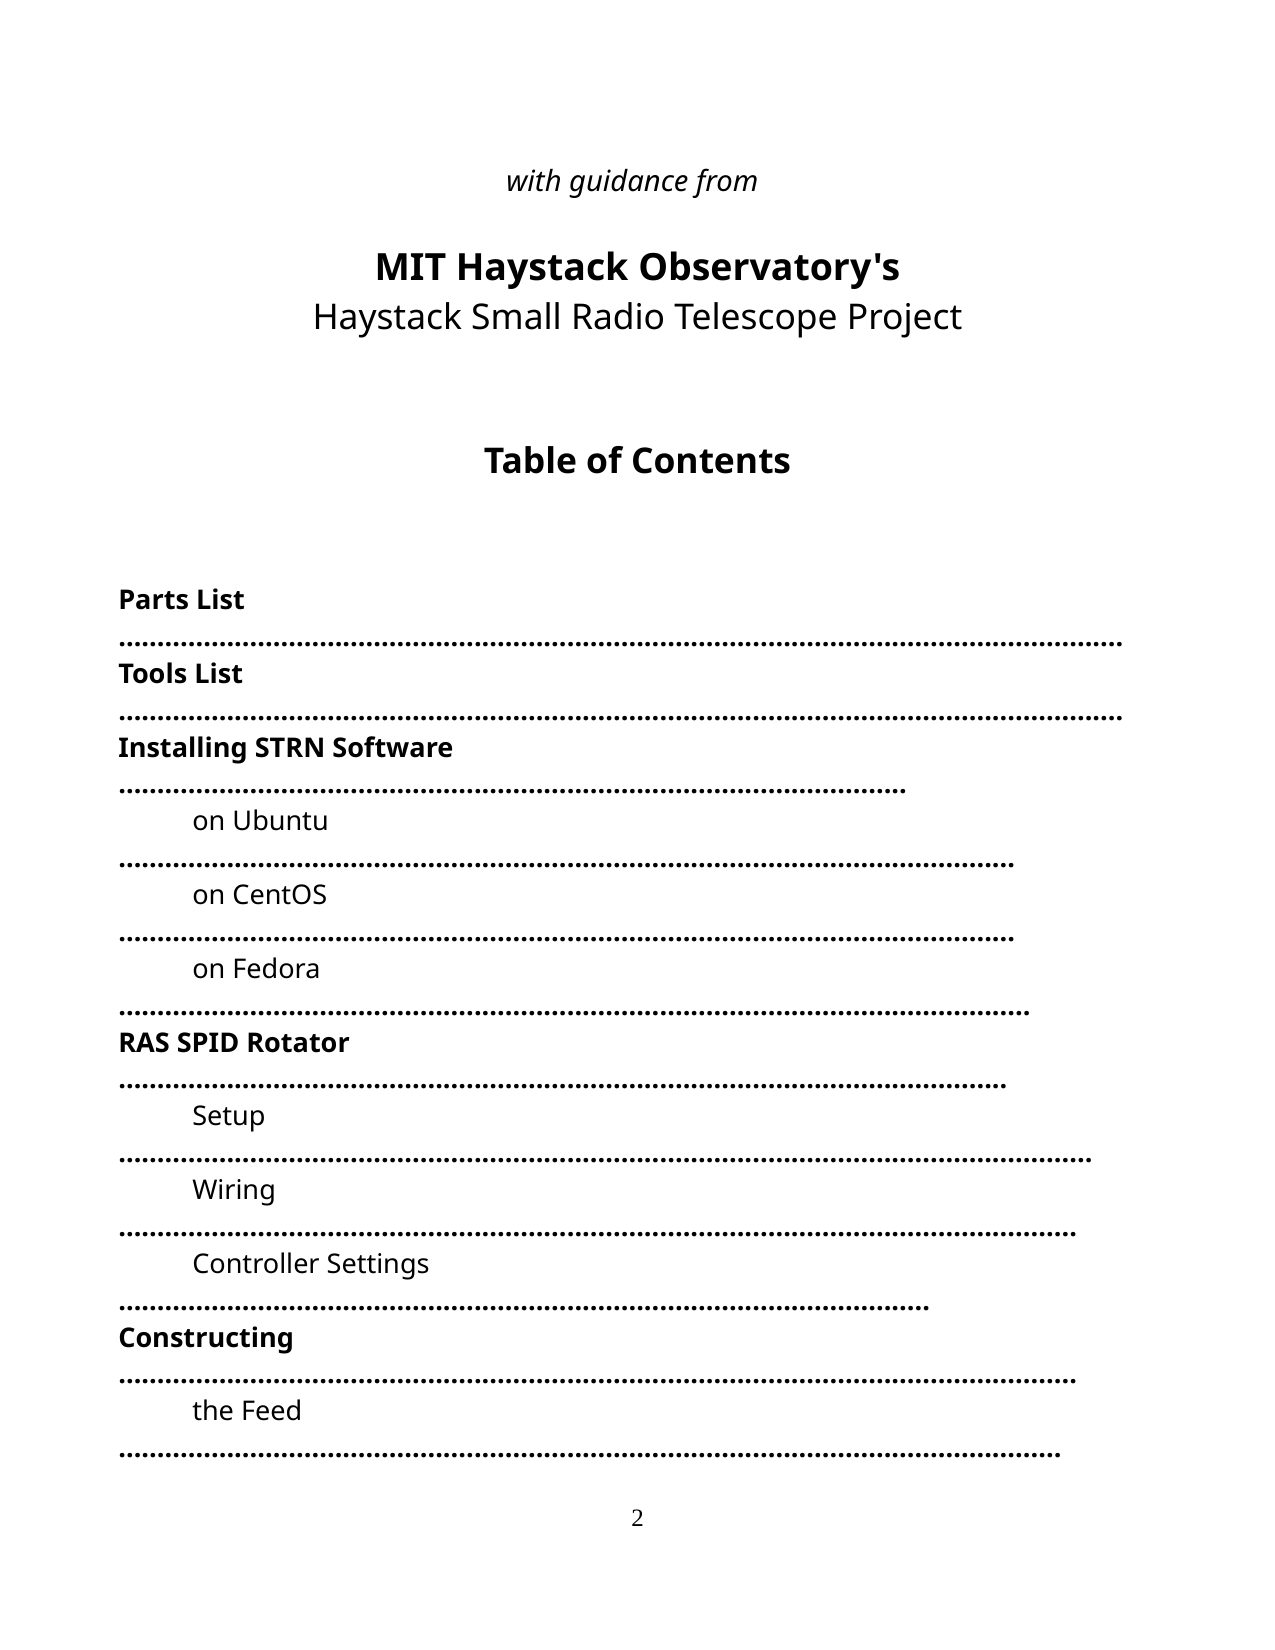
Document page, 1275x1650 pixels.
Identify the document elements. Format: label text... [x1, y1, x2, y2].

text Table of Contents [118, 436, 1157, 484]
text on CentOS …................................................................................................................. [118, 876, 1157, 949]
text the Feed …....................................................................................................................... [118, 1392, 1157, 1466]
text Controller Settings …...................................................................................................... [118, 1244, 1157, 1318]
text Tools List …............................................................................................................................... [118, 654, 1157, 728]
text on Fedora …................................................................................................................... [118, 949, 1157, 1023]
text Haystack Small Radio Telescope Project [118, 291, 1157, 339]
text Setup …........................................................................................................................... [118, 1097, 1157, 1171]
text Parts List …............................................................................................................................... [118, 581, 1157, 654]
text MIT Haystack Observatory's [118, 240, 1157, 291]
text on Ubuntu …................................................................................................................. [118, 802, 1157, 876]
text Wiring …......................................................................................................................... [118, 1171, 1157, 1244]
text with guidance from [118, 161, 1157, 200]
text RAS SPID Rotator …................................................................................................................ [118, 1023, 1157, 1097]
text Constructing …......................................................................................................................... [118, 1318, 1157, 1392]
text Installing STRN Software …................................................................................................... [118, 728, 1157, 802]
